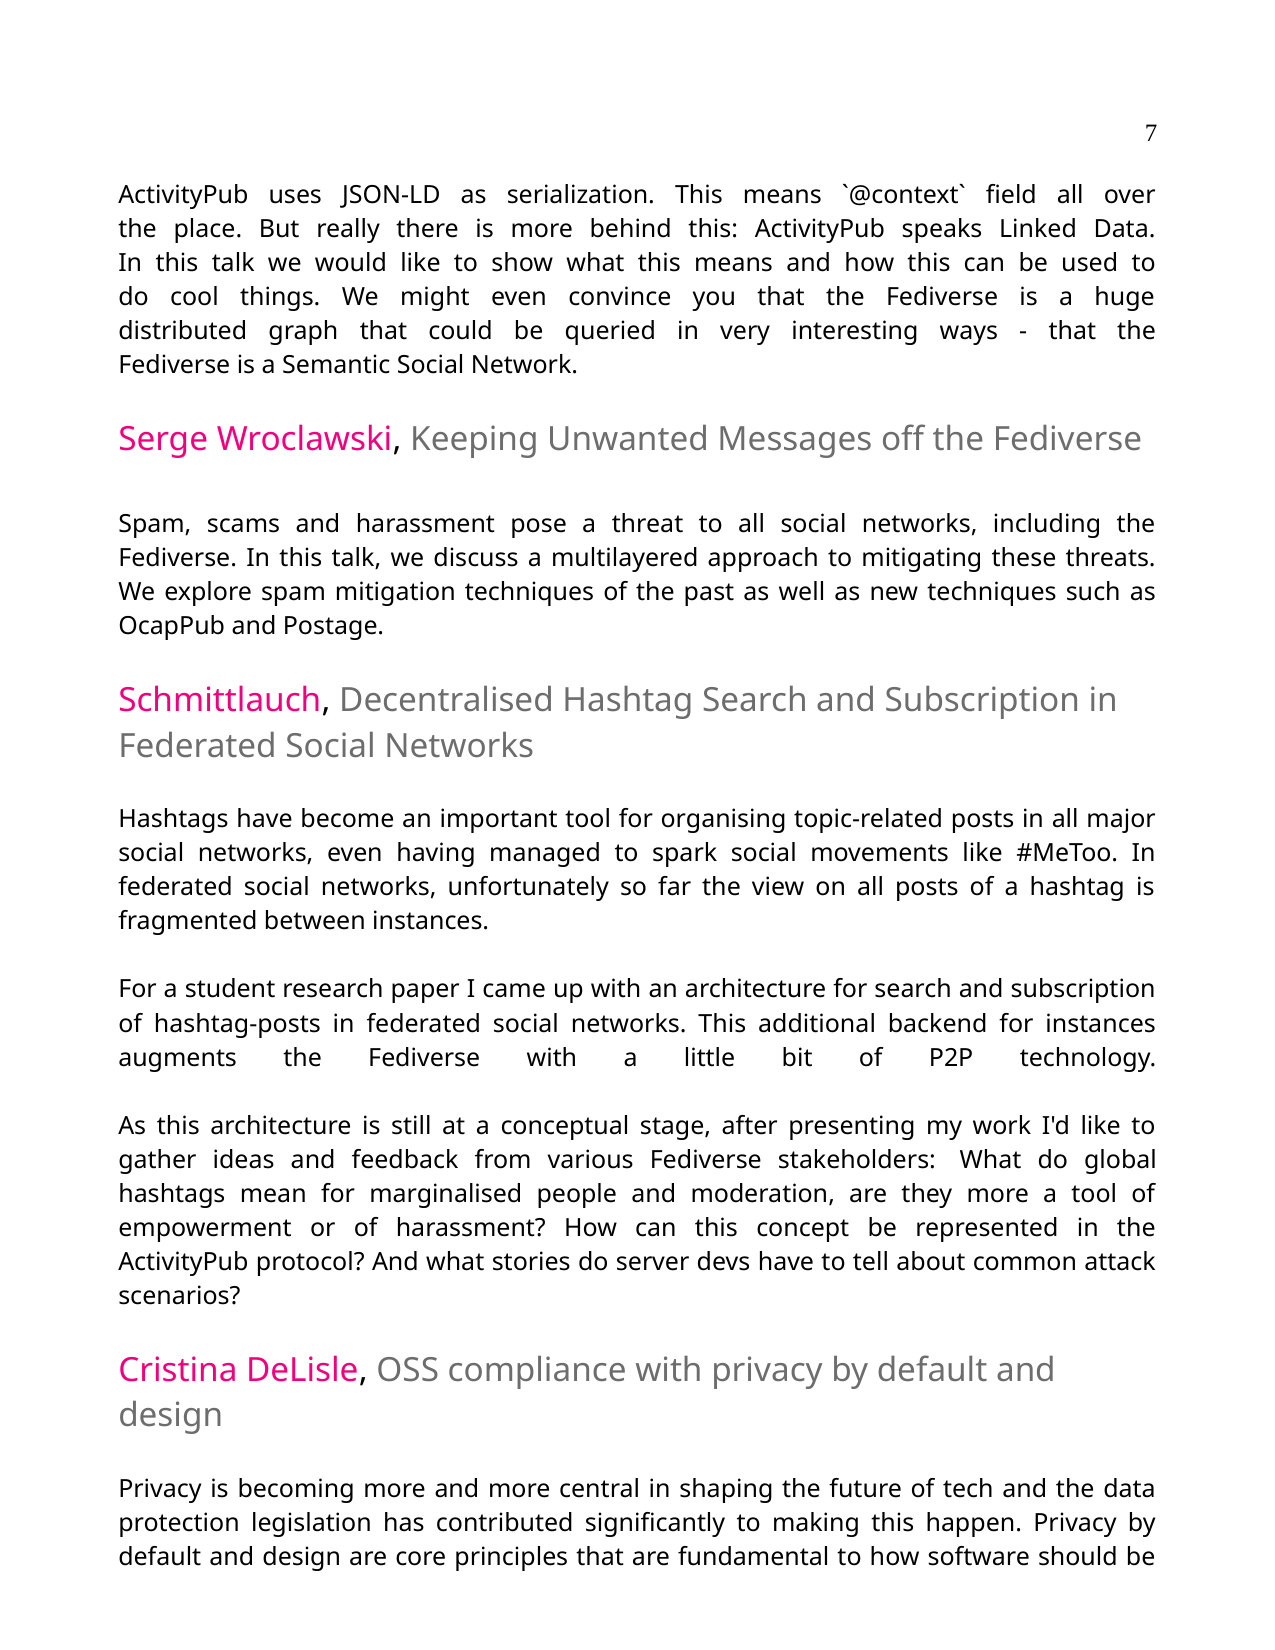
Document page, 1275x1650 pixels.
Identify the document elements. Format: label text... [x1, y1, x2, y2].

text ActivityPub uses JSON-LD as serialization. This means `@context` field all over the place. But really there is more behind this: ActivityPub speaks Linked Data. In this talk we would like to show what this means and how this can be used to do cool things. We might even convince you that the Fediverse is a huge distributed graph that could be queried in very interesting ways - that the Fediverse is a Semantic Social Network. [118, 176, 1157, 381]
text Serge Wroclawski, Keeping Unwanted Messages off the Fediverse [118, 415, 1157, 460]
text Schmittlauch, Decentralised Hashtag Search and Subscription in Federated Social Networks [118, 676, 1157, 767]
text Spam, scams and harassment pose a threat to all social networks, including the Fediverse. In this talk, we discuss a multilayered approach to mitigating these threats. We explore spam mitigation techniques of the past as well as new techniques such as OcapPub and Postage. [118, 506, 1157, 642]
text Hashtags have become an important tool for organising topic-related posts in all major social networks, even having managed to spark social movements like #MeToo. In federated social networks, unfortunately so far the view on all posts of a hashtag is fragmented between instances. [118, 801, 1157, 937]
text As this architecture is still at a conceptual stage, after presenting my work I'd like to gather ideas and feedback from various Fediverse stakeholders: What do global hashtags mean for marginalised people and moderation, are they more a tool of empowerment or of harassment? How can this concept be represented in the ActivityPub protocol? And what stories do server devs have to tell about common attack scenarios? [118, 1107, 1157, 1312]
text For a student research paper I came up with an architecture for search and subscription of hashtag-posts in federated social networks. This additional backend for instances augments the Fediverse with a little bit of P2P technology. [118, 937, 1157, 1107]
text Cristina DeLisle, OSS compliance with privacy by default and design [118, 1346, 1157, 1437]
text Privacy is becoming more and more central in shaping the future of tech and the data protection legislation has contributed significantly to making this happen. Privacy by default and design are core principles that are fundamental to how software should be [118, 1471, 1157, 1573]
